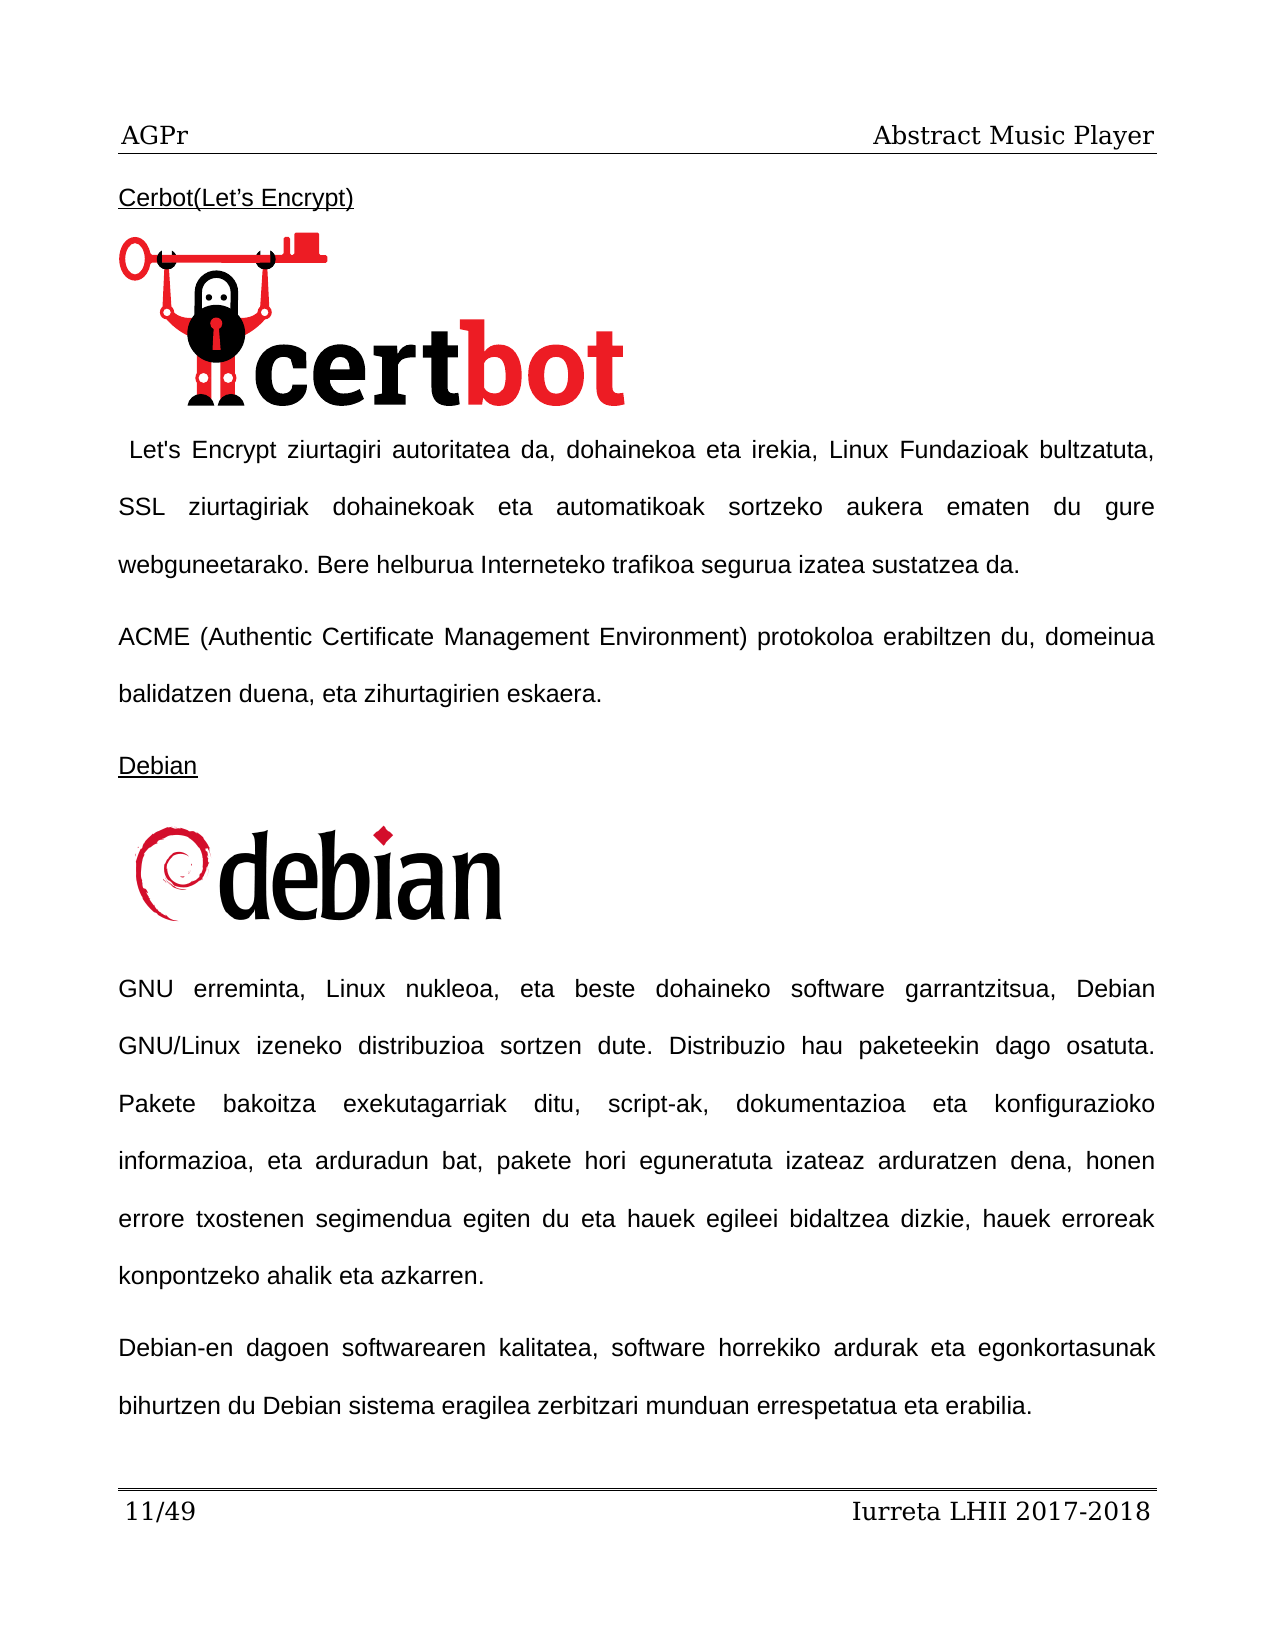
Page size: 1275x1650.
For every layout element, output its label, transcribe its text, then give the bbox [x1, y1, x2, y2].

text ACME (Authentic Certificate Management Environment) protokoloa erabiltzen du, domeinua balidatzen duena, eta zihurtagirien eskaera. [118, 622, 1157, 708]
picture [118, 799, 514, 945]
text Let's Encrypt ziurtagiri autoritatea da, dohainekoa eta irekia, Linux Fundazioak bultzatuta, SSL ziurtagiriak dohainekoak eta automatikoak sortzeko aukera ematen du gure webguneetarako. Bere helburua Interneteko trafikoa segurua izatea sustatzea da. [118, 240, 1157, 578]
text Debian [118, 751, 1157, 780]
text GNU erreminta, Linux nukleoa, eta beste dohaineko software garrantzitsua, Debian GNU/Linux izeneko distribuzioa sortzen dute. Distribuzio hau paketeekin dago osatuta. Pakete bakoitza exekutagarriak ditu, script-ak, dokumentazioa eta konfigurazioko informazioa, eta arduradun bat, pakete hori eguneratuta izateaz arduratzen dena, honen errore txostenen segimendua egiten du eta hauek egileei bidaltzea dizkie, hauek erroreak konpontzeko ahalik eta azkarren. [118, 809, 1157, 1290]
text Cerbot(Let’s Encrypt) [118, 183, 1157, 211]
text Debian-en dagoen softwarearen kalitatea, software horrekiko ardurak eta egonkortasunak bihurtzen du Debian sistema eragilea zerbitzari munduan errespetatua eta erabilia. [118, 1333, 1157, 1419]
